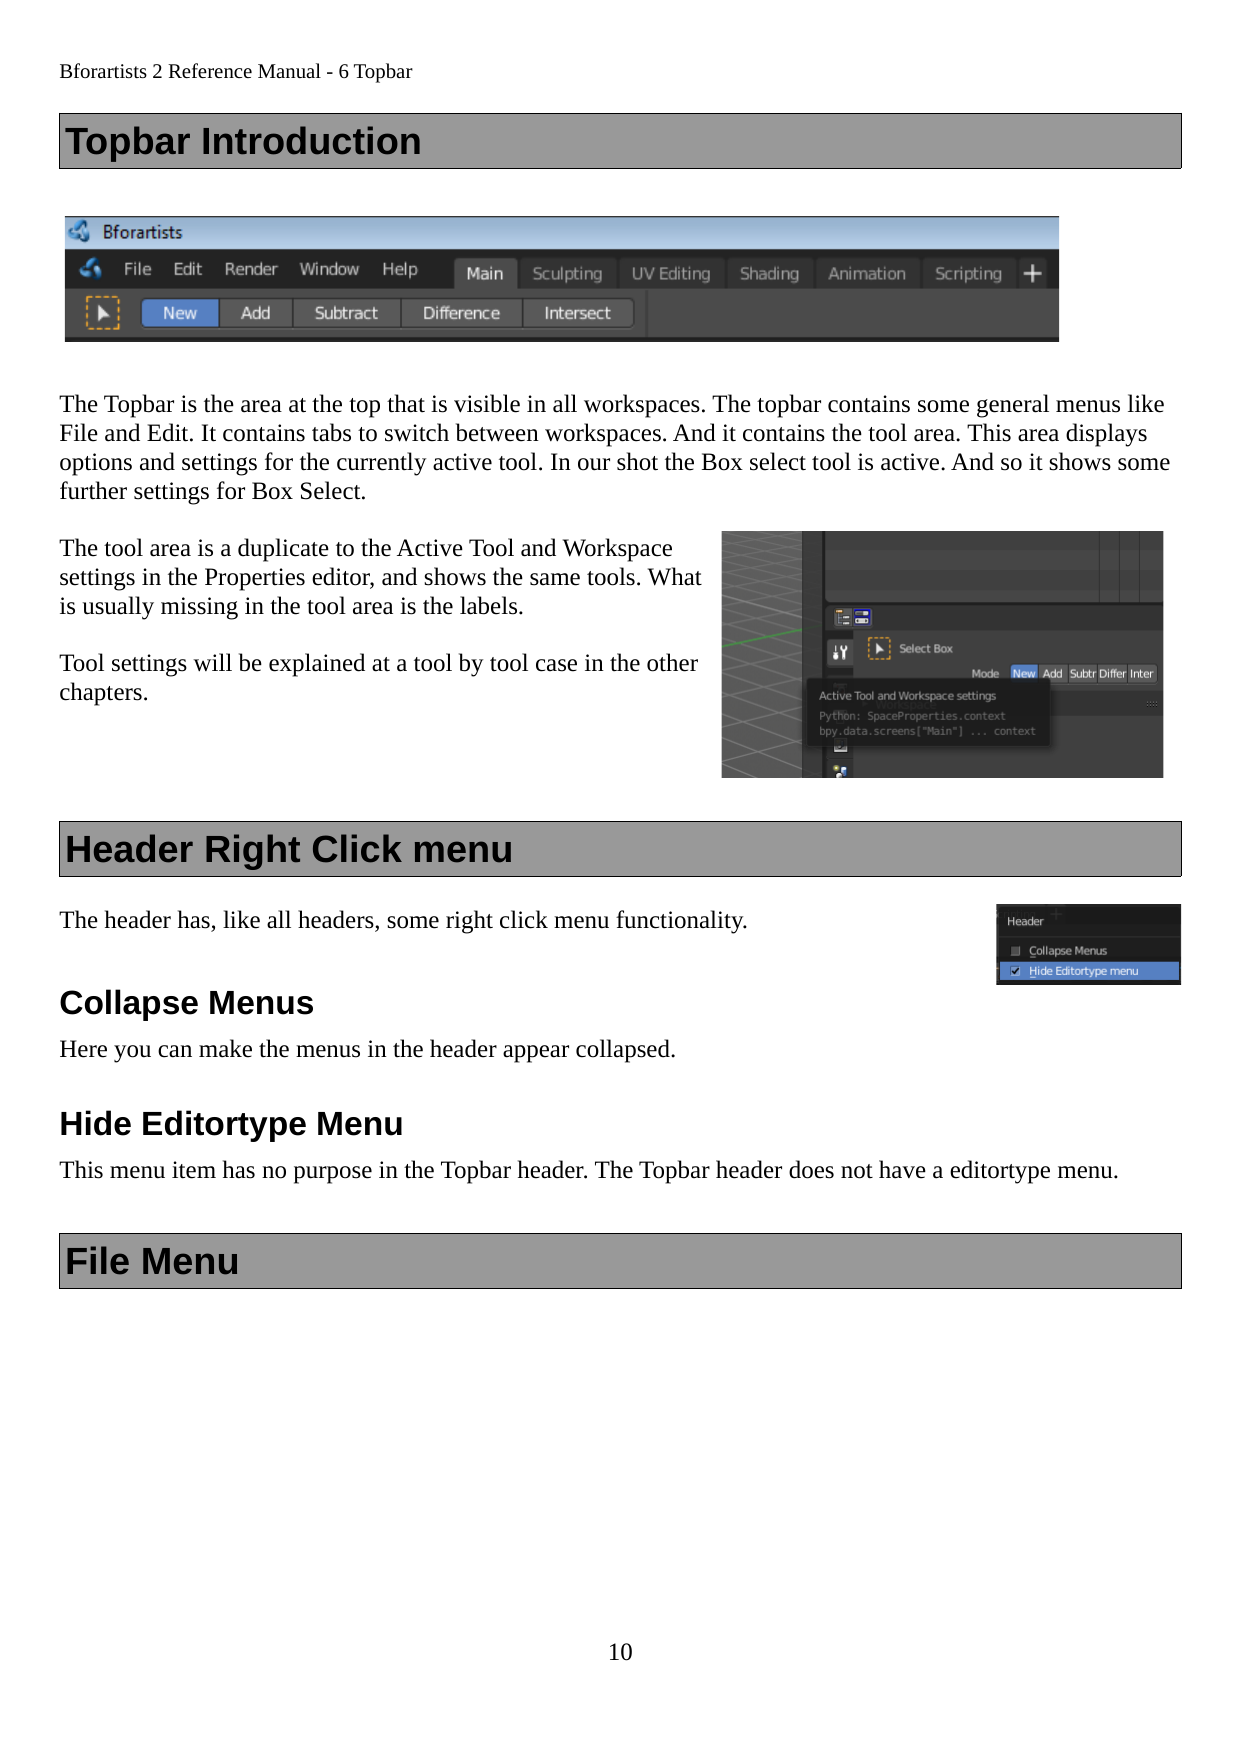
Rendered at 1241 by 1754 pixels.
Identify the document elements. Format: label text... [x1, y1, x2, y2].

subtitle Hide Editortype Menu [59, 1104, 1181, 1143]
subtitle Collapse Menus [59, 983, 1181, 1022]
list Tool settings will be explained at a tool by tool case in the other chapters. [59, 648, 721, 706]
picture [996, 904, 1182, 985]
text This menu item has no purpose in the Topbar header. The Topbar header does not have a editortype menu. [59, 1155, 1181, 1184]
table_header Header Right Click menu [60, 822, 1181, 876]
picture [64, 216, 1060, 342]
list The tool area is a duplicate to the Active Tool and Workspace settings in the Properties editor, and shows the same tools. What is usually missing in the tool area is the labels. [59, 533, 721, 619]
picture [721, 531, 1164, 778]
text Here you can make the menus in the header appear collapsed. [59, 1034, 1181, 1063]
table_header File Menu [60, 1234, 1181, 1288]
list The Topbar is the area at the top that is visible in all workspaces. The topbar contains some general menus like File and Edit. It contains tabs to switch between workspaces. And it contains the tool area. This area displays options and settings for the currently active tool. In our shot the Box select tool is active. And so it shows some further settings for Box Select. [59, 389, 1181, 504]
text The header has, like all headers, some right click menu functionality. [59, 905, 996, 933]
table_header Topbar Introduction [60, 114, 1181, 168]
